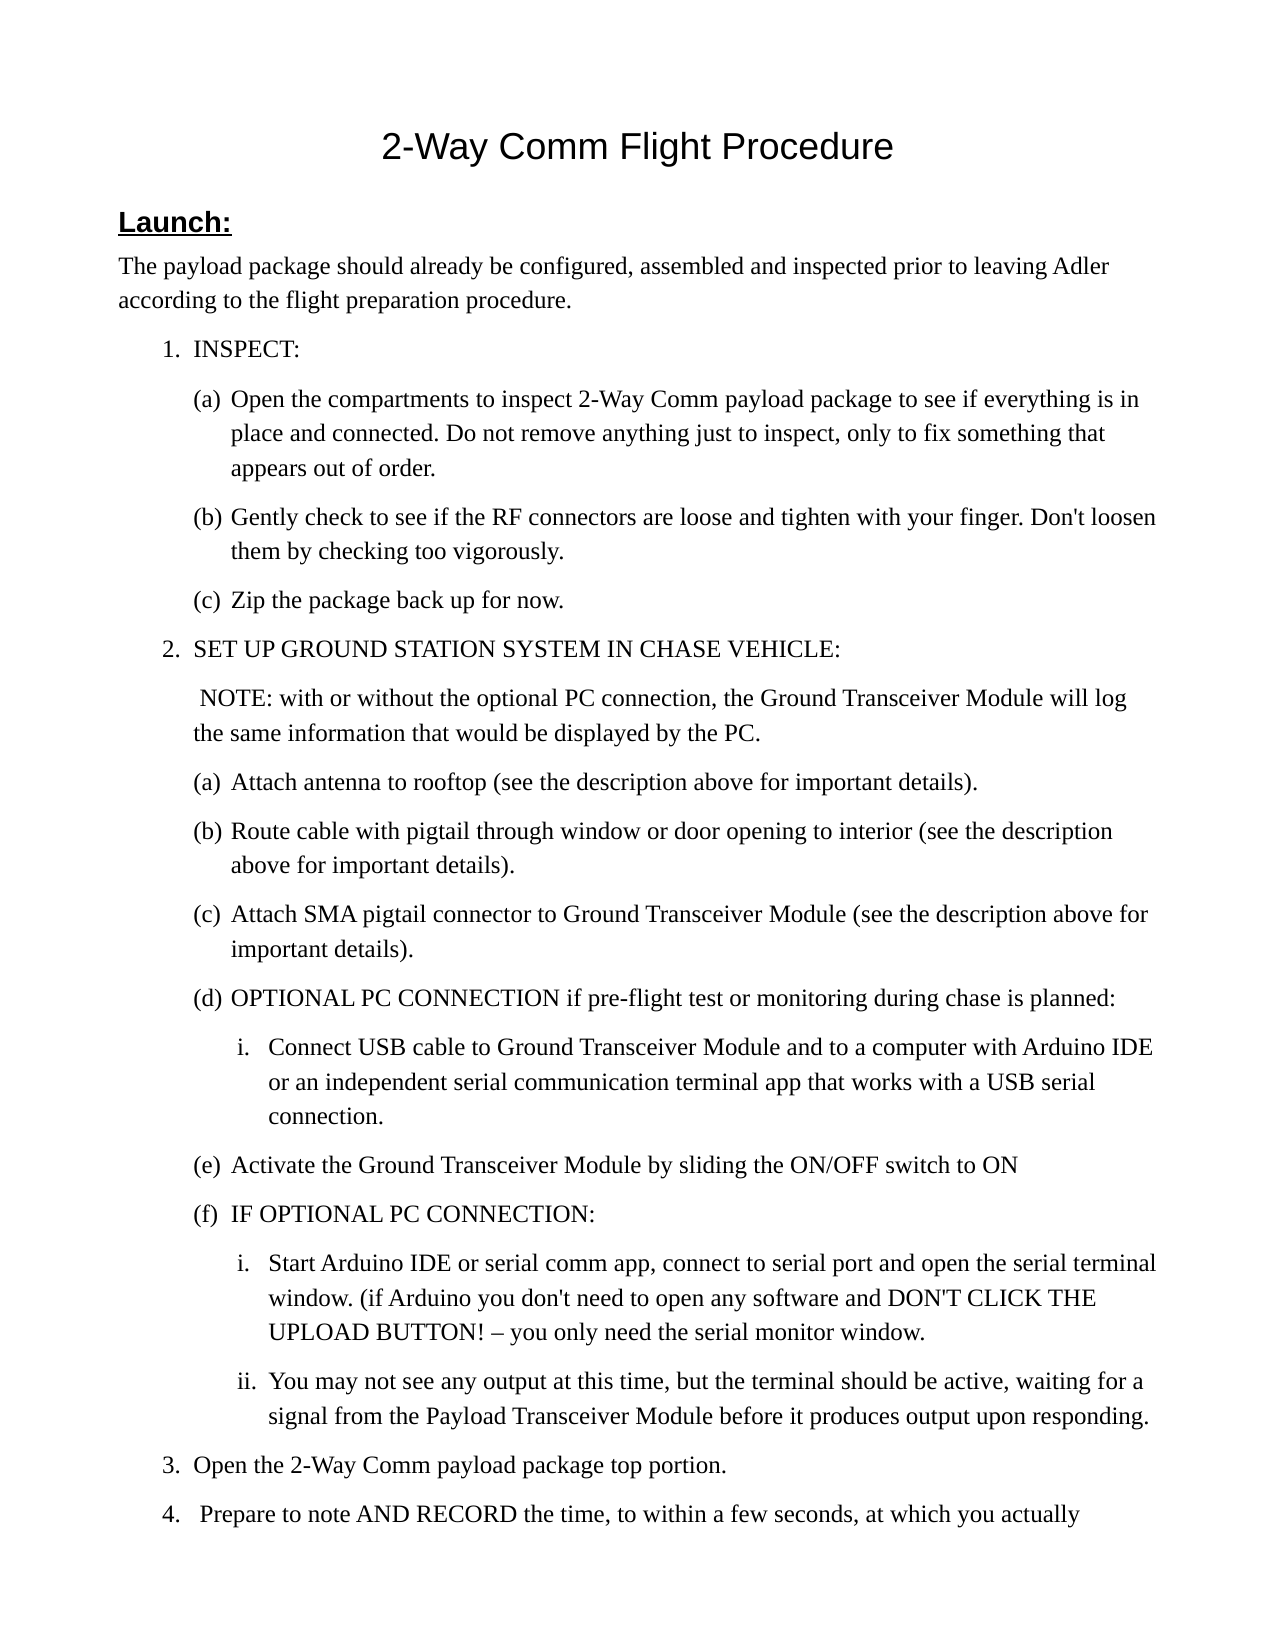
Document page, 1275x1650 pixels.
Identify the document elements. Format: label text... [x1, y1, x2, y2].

list Zip the package back up for now. [193, 585, 1157, 614]
list Attach SMA pigtail connector to Ground Transceiver Module (see the description above for important details). [193, 899, 1157, 963]
list Prepare to note AND RECORD the time, to within a few seconds, at which you actually [156, 1499, 1157, 1528]
subtitle 2-Way Comm Flight Procedure [118, 124, 1157, 167]
list Gently check to see if the RF connectors are loose and tighten with your finger. Don't loosen them by checking too vigorously. [193, 502, 1157, 565]
list SET UP GROUND STATION SYSTEM IN CHASE VEHICLE: [156, 634, 1157, 663]
subtitle Launch: [118, 205, 1157, 238]
list Attach antenna to rooftop (see the description above for important details). [193, 767, 1157, 796]
list Start Arduino IDE or serial comm app, connect to serial port and open the serial terminal window. (if Arduino you don't need to open any software and DON'T CLICK THE UPLOAD BUTTON! – you only need the serial monitor window. [231, 1248, 1157, 1346]
list Activate the Ground Transceiver Module by sliding the ON/OFF switch to ON [193, 1150, 1157, 1179]
list Open the 2-Way Comm payload package top portion. [156, 1450, 1157, 1478]
list OPTIONAL PC CONNECTION if pre-flight test or monitoring during chase is planned: [193, 983, 1157, 1012]
list Connect USB cable to Ground Transceiver Module and to a computer with Arduino IDE or an independent serial communication terminal app that works with a USB serial connection. [231, 1032, 1157, 1130]
text The payload package should already be configured, assembled and inspected prior to leaving Adler according to the flight preparation procedure. [118, 251, 1157, 314]
list IF OPTIONAL PC CONNECTION: [193, 1199, 1157, 1228]
list NOTE: with or without the optional PC connection, the Ground Transceiver Module will log the same information that would be displayed by the PC. [156, 683, 1157, 747]
list Route cable with pigtail through window or door opening to interior (see the description above for important details). [193, 816, 1157, 879]
list INSPECT: [156, 334, 1157, 363]
list You may not see any output at this time, but the terminal should be active, waiting for a signal from the Payload Transceiver Module before it produces output upon responding. [231, 1366, 1157, 1429]
list Open the compartments to inspect 2-Way Comm payload package to see if everything is in place and connected. Do not remove anything just to inspect, only to fix something that appears out of order. [193, 384, 1157, 481]
